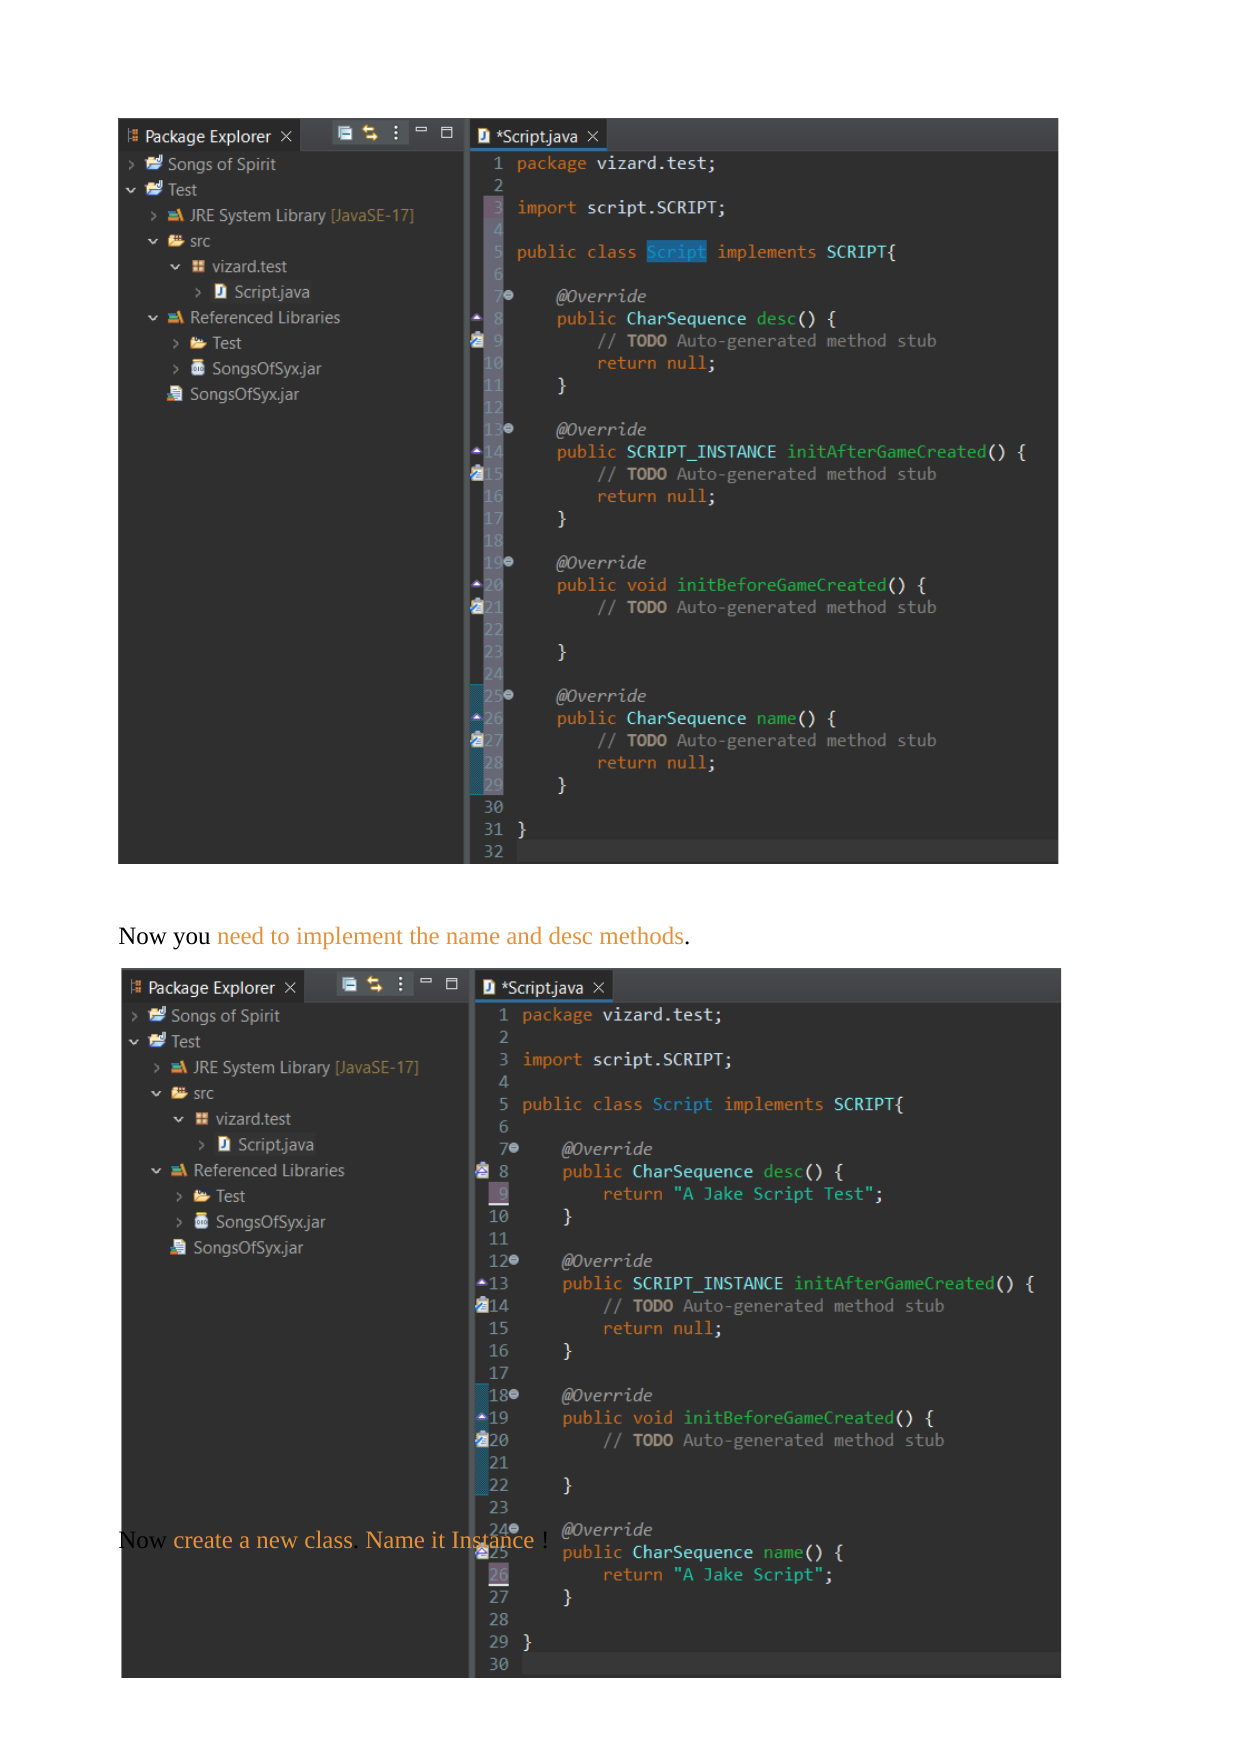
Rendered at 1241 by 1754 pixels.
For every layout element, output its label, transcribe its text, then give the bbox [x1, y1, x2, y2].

picture [118, 118, 1059, 864]
text Now you need to implement the name and desc methods. [118, 921, 1122, 950]
text Now create a new class. Name it Instance ! [1062, 1525, 1122, 1554]
picture [121, 968, 1062, 1678]
